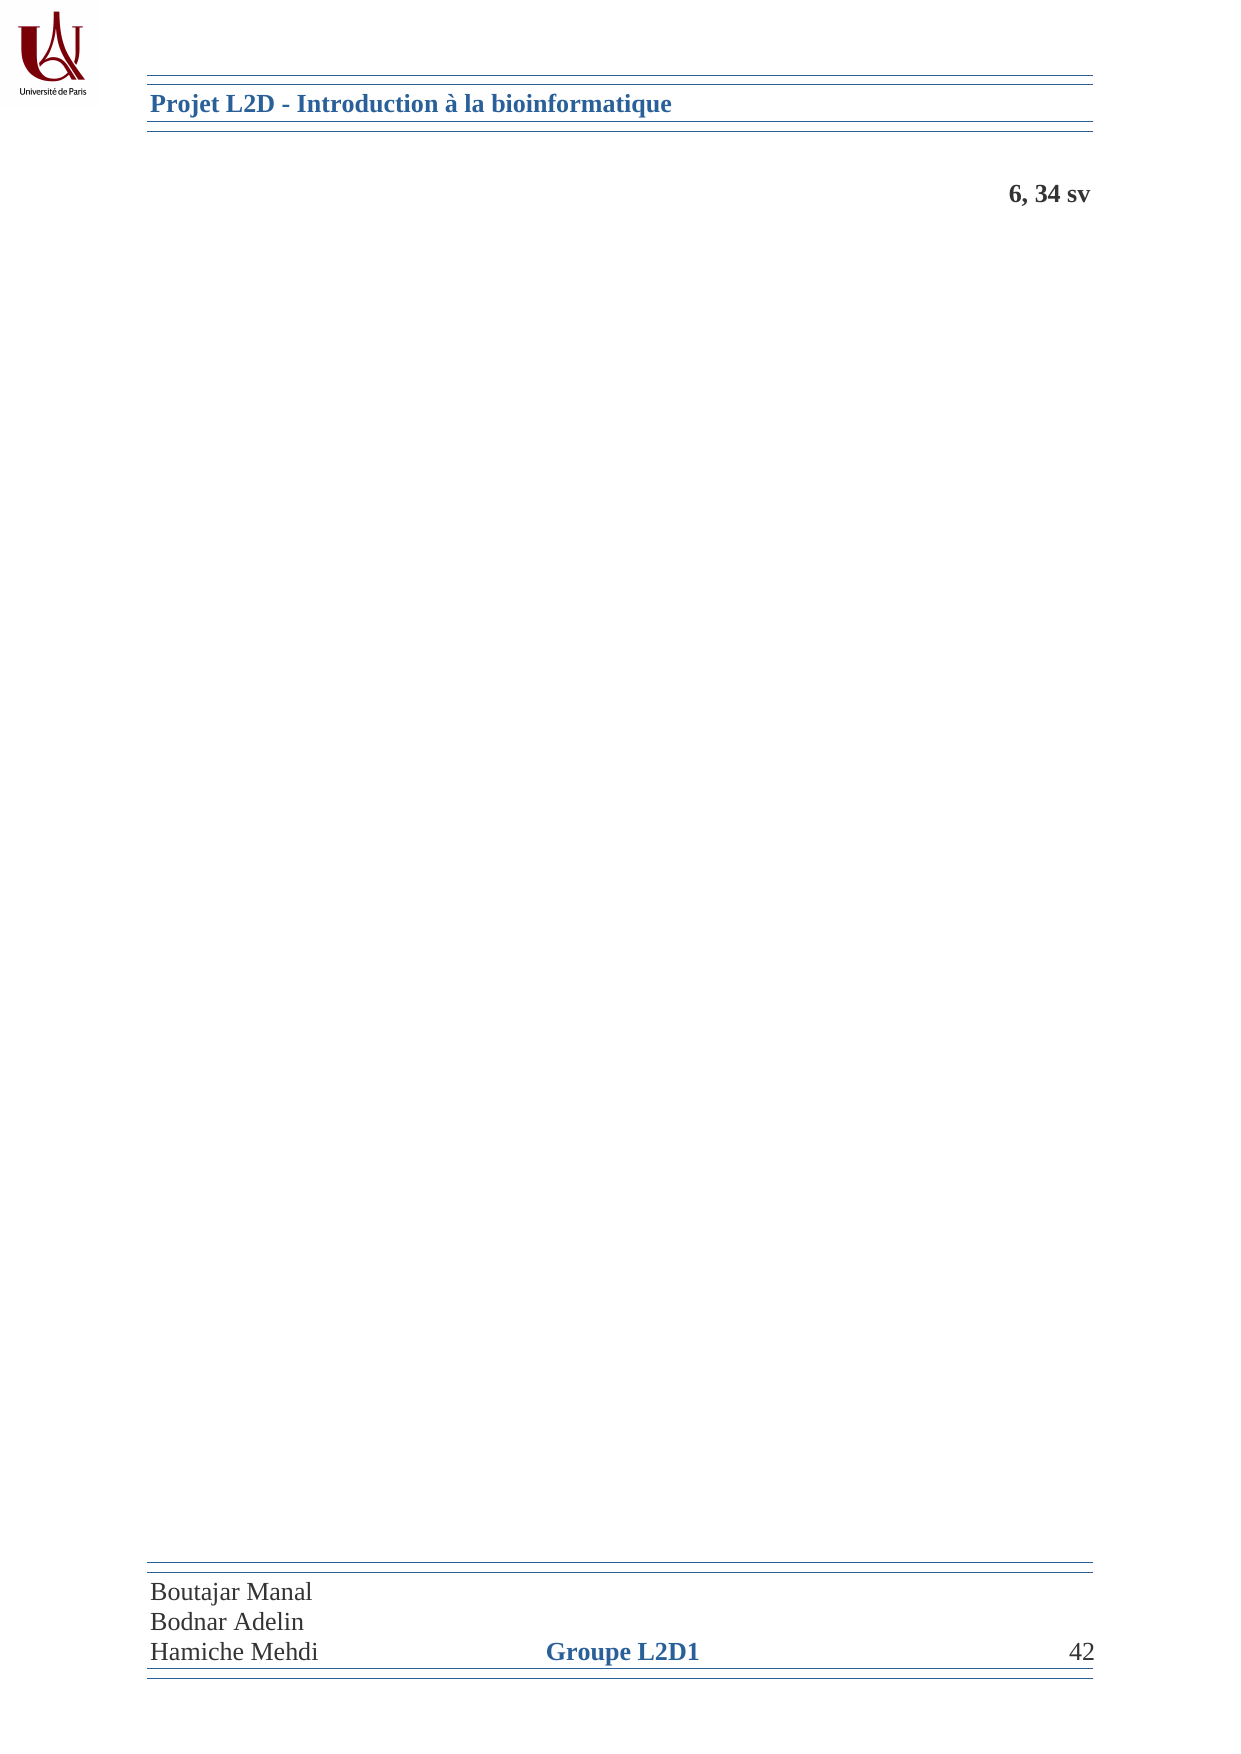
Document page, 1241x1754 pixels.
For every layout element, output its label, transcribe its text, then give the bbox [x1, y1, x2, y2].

picture [0, 0, 101, 107]
text 6, 34 sv [150, 178, 1090, 208]
